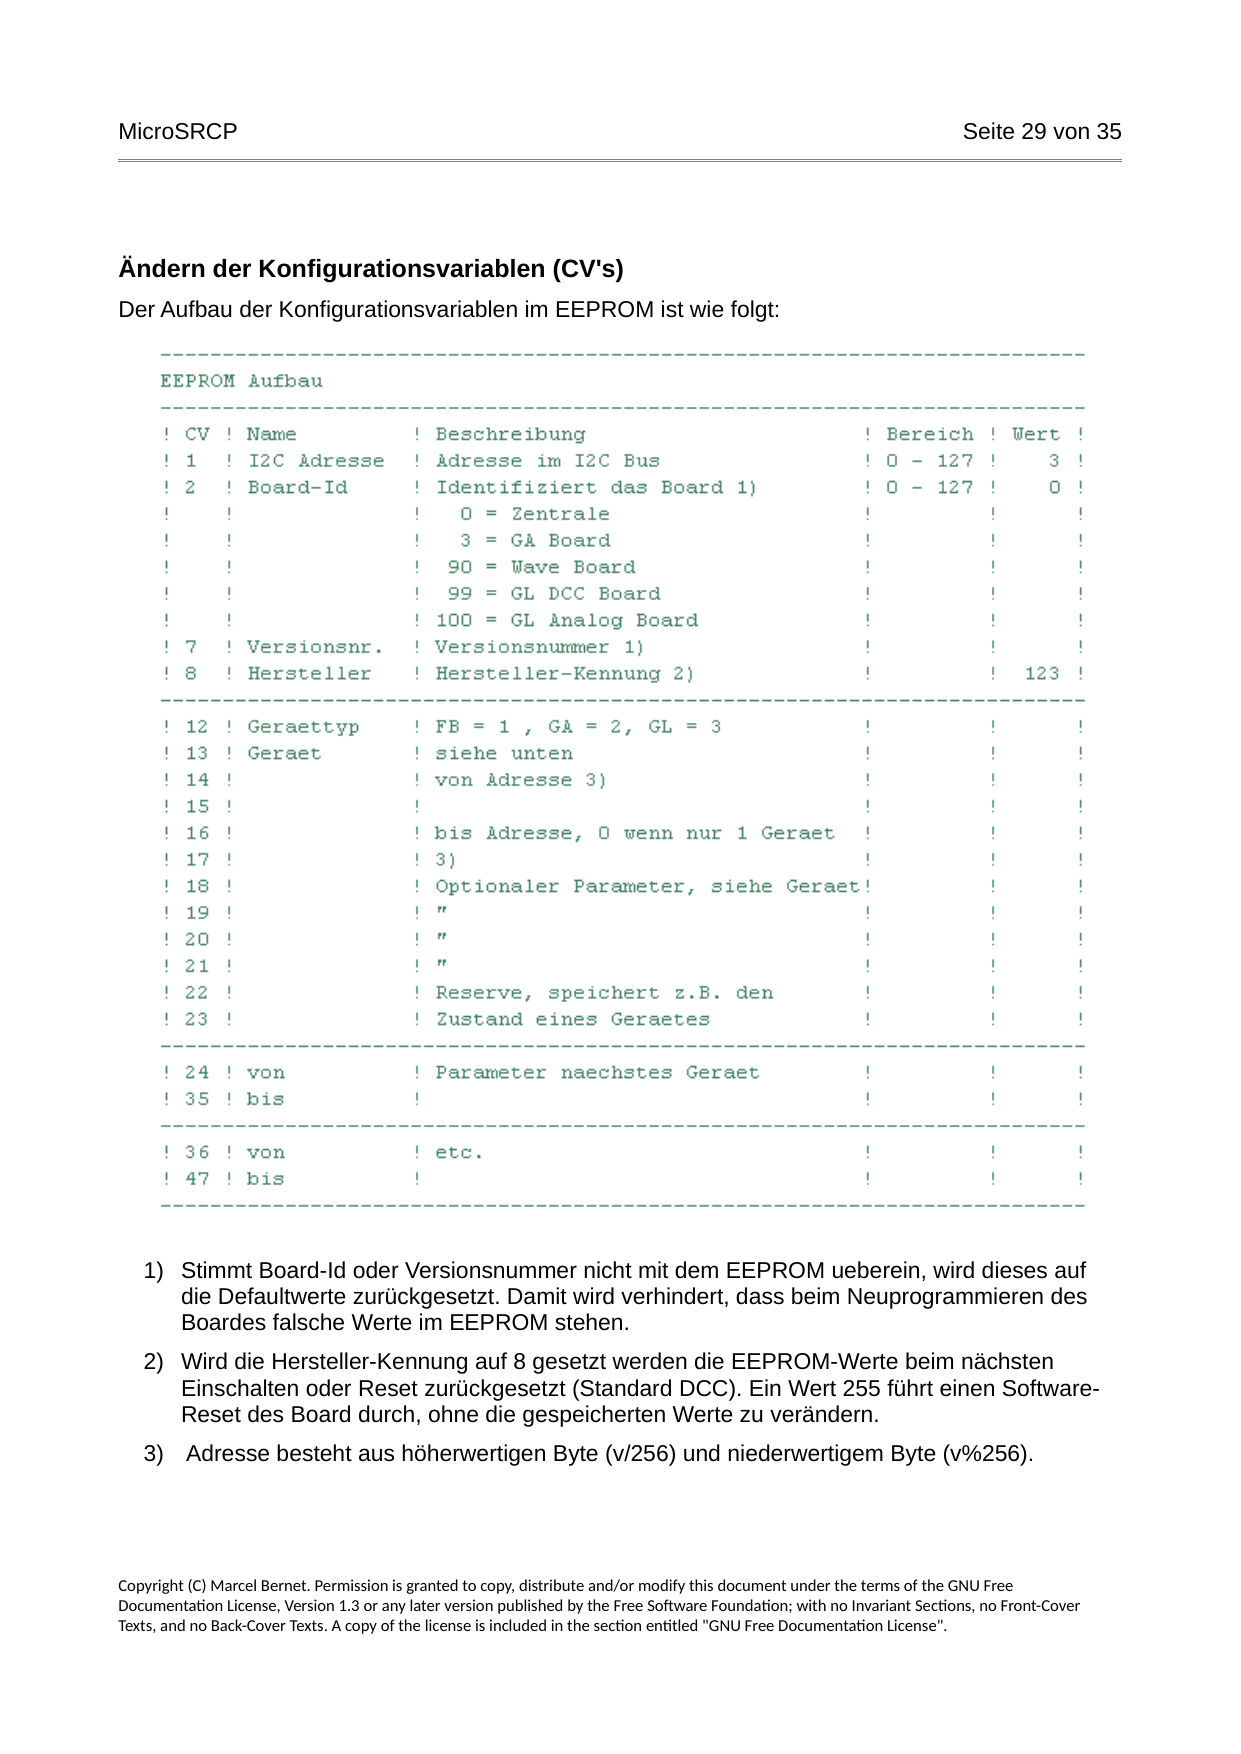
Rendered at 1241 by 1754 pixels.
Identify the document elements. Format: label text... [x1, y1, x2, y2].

subtitle Ändern der Konfigurationsvariablen (CV's) [118, 254, 1122, 283]
list Adresse besteht aus höherwertigen Byte (v/256) und niederwertigem Byte (v%256). [143, 1440, 1122, 1466]
list Wird die Hersteller-Kennung auf 8 gesetzt werden die EEPROM-Werte beim nächsten Einschalten oder Reset zurückgesetzt (Standard DCC). Ein Wert 255 führt einen Software-Reset des Board durch, ohne die gespeicherten Werte zu verändern. [143, 1348, 1122, 1427]
list Stimmt Board-Id oder Versionsnummer nicht mit dem EEPROM ueberein, wird dieses auf die Defaultwerte zurückgesetzt. Damit wird verhindert, dass beim Neuprogrammieren des Boardes falsche Werte im EEPROM stehen. [143, 1257, 1122, 1336]
text Der Aufbau der Konfigurationsvariablen im EEPROM ist wie folgt: [118, 296, 1122, 322]
picture [141, 334, 1099, 1221]
